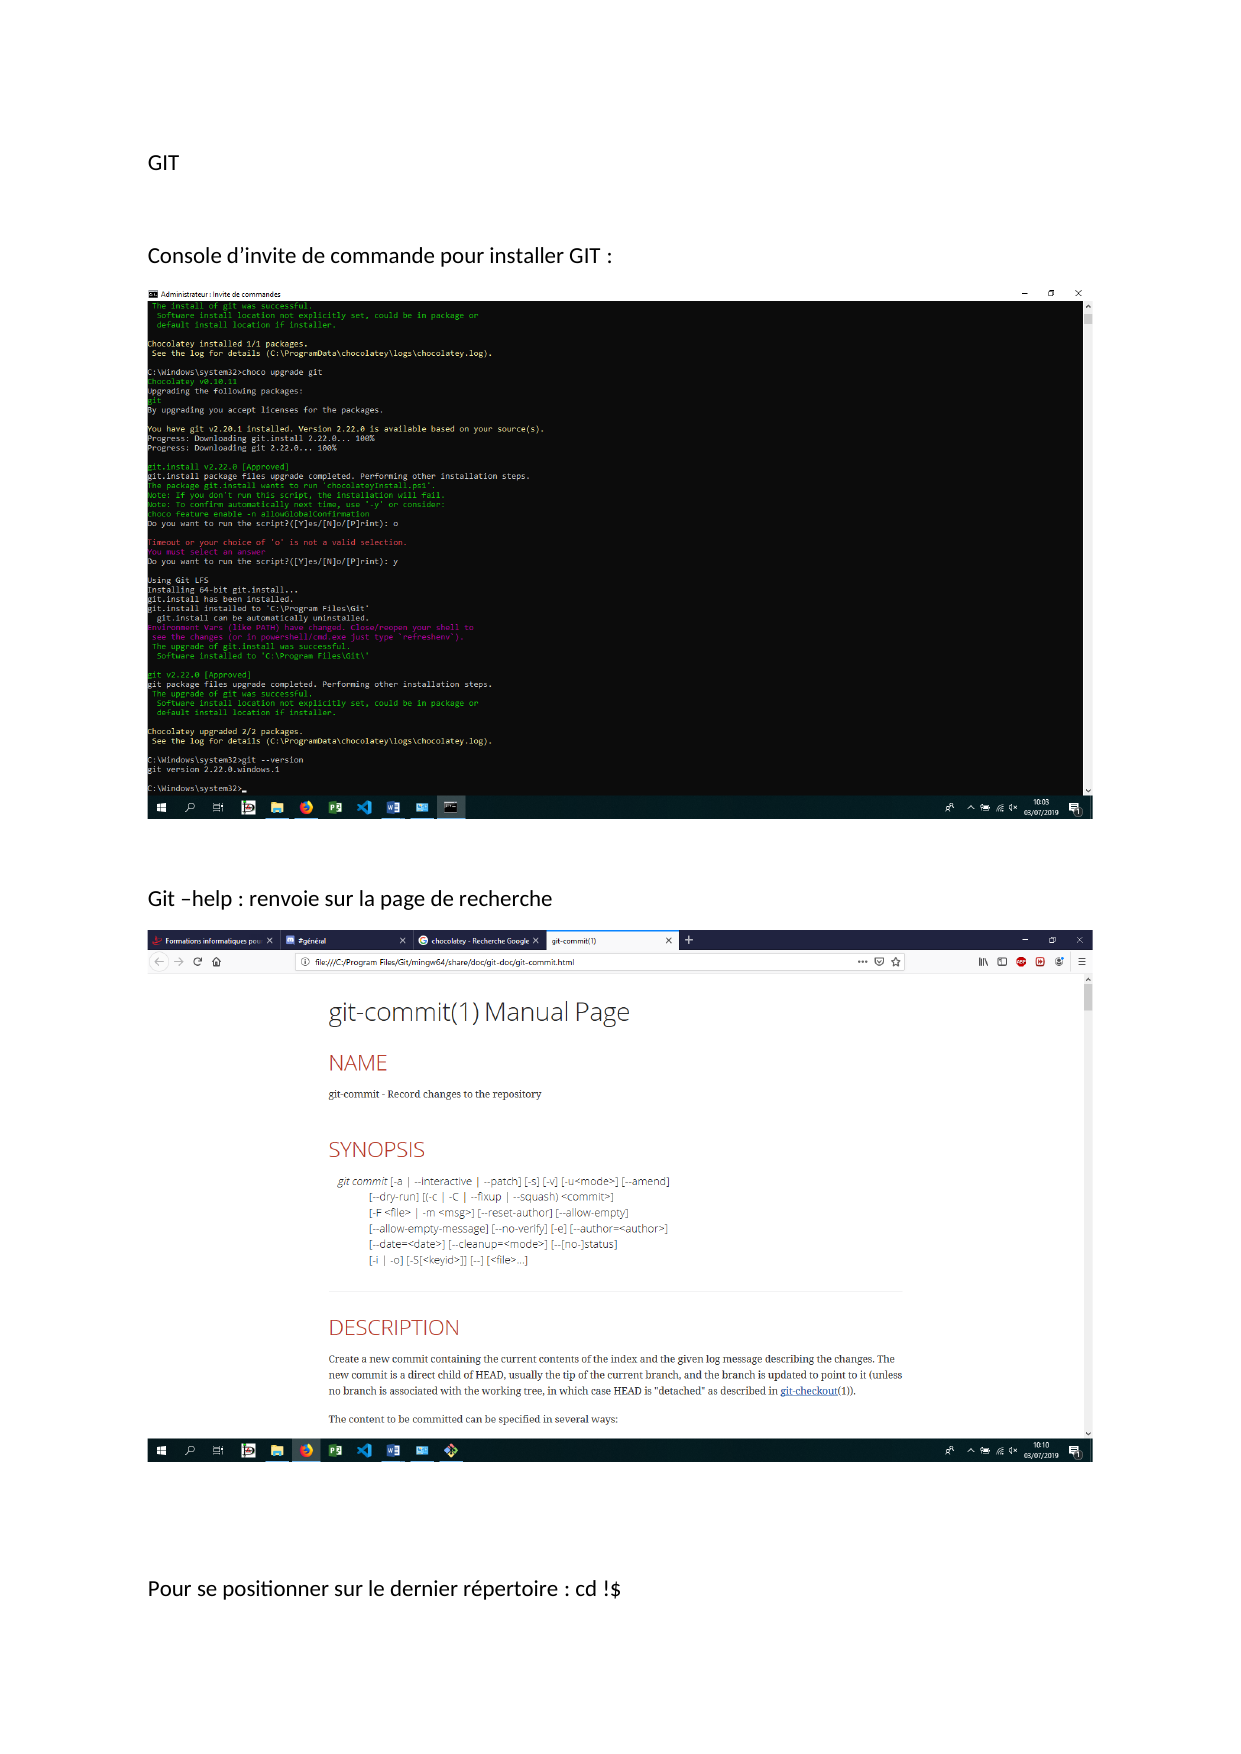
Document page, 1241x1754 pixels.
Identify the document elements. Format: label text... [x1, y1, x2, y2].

text Pour se positionner sur le dernier répertoire : cd !$ [148, 1574, 1093, 1602]
picture [147, 287, 1093, 819]
text Console d’invite de commande pour installer GIT : [148, 241, 1093, 269]
picture [147, 930, 1093, 1462]
text GIT [148, 148, 1093, 176]
text Git –help : renvoie sur la page de recherche [148, 884, 1093, 912]
